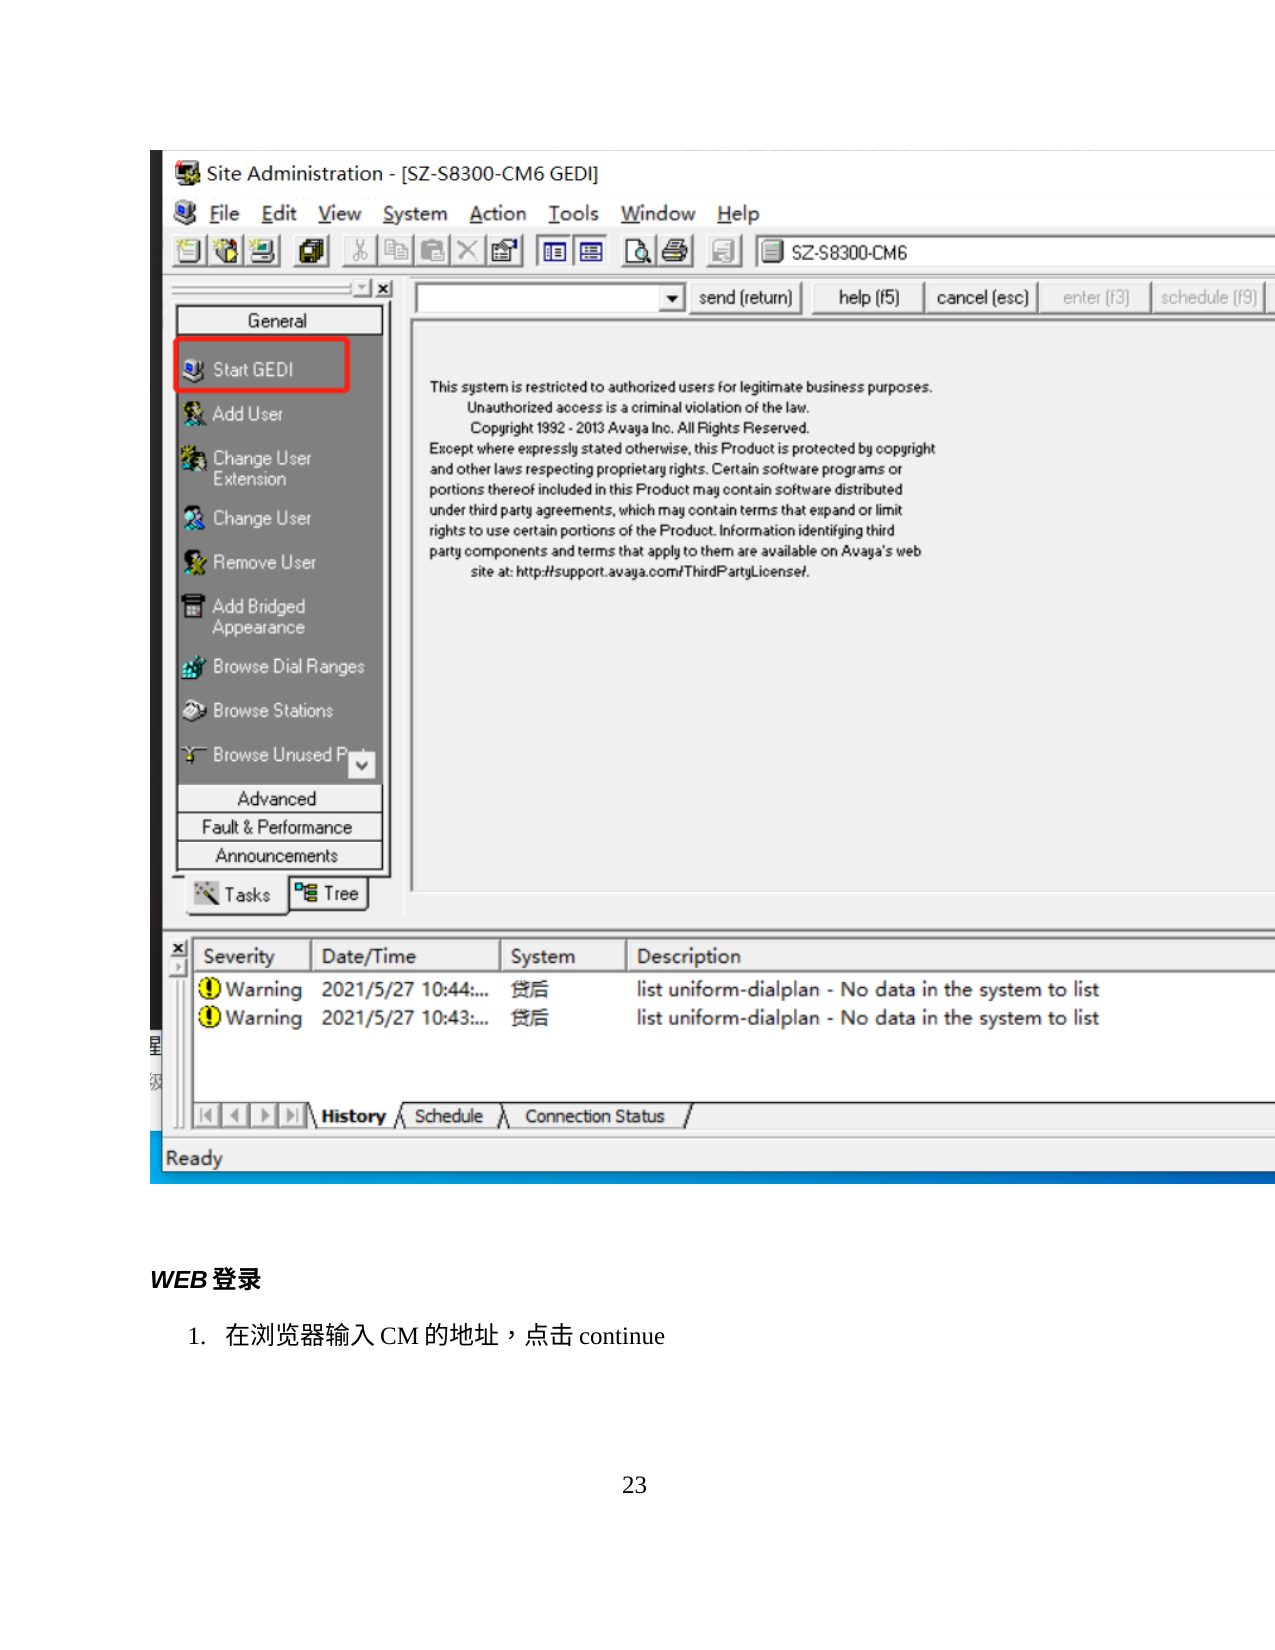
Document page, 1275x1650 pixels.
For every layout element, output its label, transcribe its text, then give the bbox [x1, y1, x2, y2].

list 在浏览器输入CM的地址，点击continue [187, 1318, 1125, 1352]
picture [150, 150, 1275, 1184]
subtitle WEB登录 [150, 1262, 1125, 1296]
